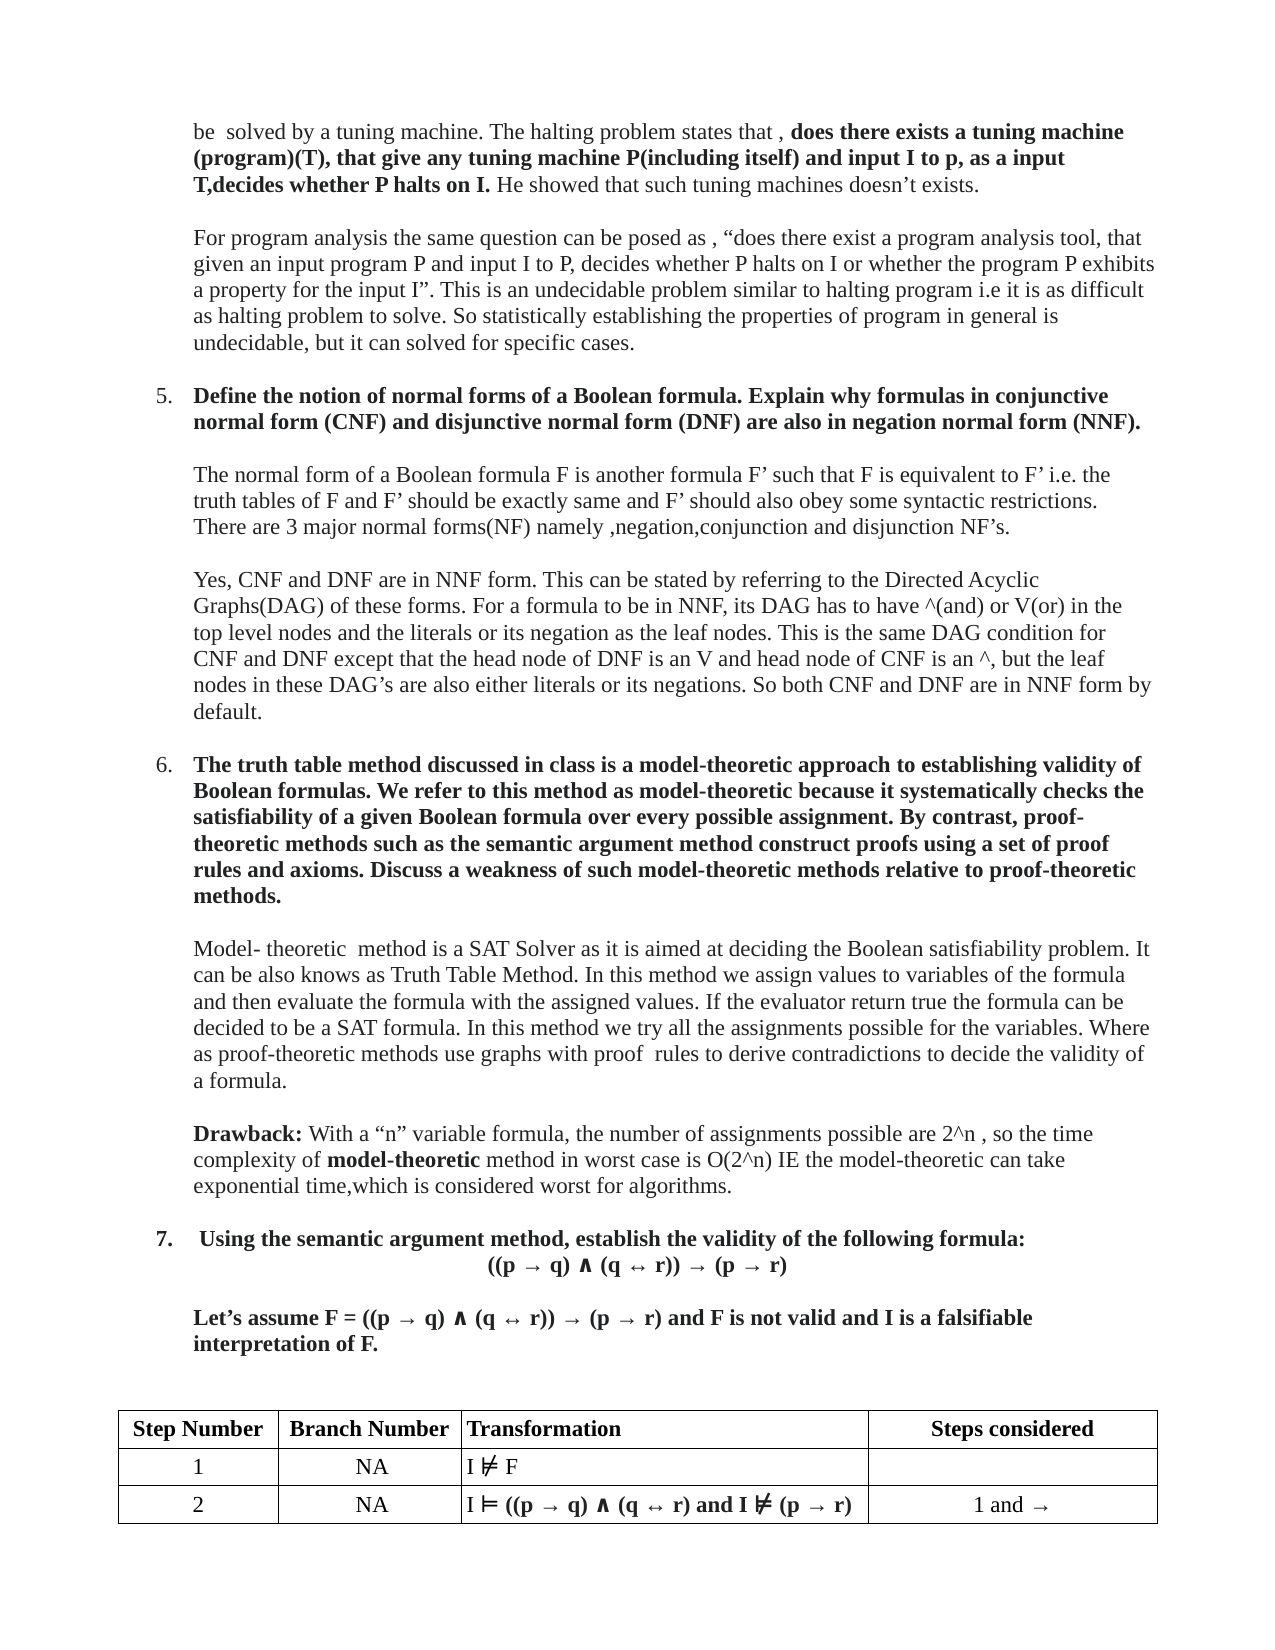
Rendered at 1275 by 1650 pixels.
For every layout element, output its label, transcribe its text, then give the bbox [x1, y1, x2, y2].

table_cell 2 [119, 1486, 278, 1523]
table_header Transformation [462, 1411, 868, 1447]
table_cell I ⊭ F [462, 1449, 868, 1485]
table_cell [869, 1449, 1157, 1485]
table_cell 1 [119, 1449, 278, 1485]
list Using the semantic argument method, establish the validity of the following formula: ((p → q) ∧ (q ↔ r)) → (p → r) Let’s assume F = ((p → q) ∧ (q ↔ r)) → (p → r) and F is not valid and I is a falsifiable interpretation of F. [156, 1225, 1157, 1409]
table_header Step Number [119, 1411, 278, 1447]
table_header Branch Number [279, 1411, 461, 1447]
list Yes, CNF and DNF are in NNF form. This can be stated by referring to the Directed Acyclic Graphs(DAG) of these forms. For a formula to be in NNF, its DAG has to have ^(and) or V(or) in the top level nodes and the literals or its negation as the leaf nodes. This is the same DAG condition for CNF and DNF except that the head node of DNF is an V and head node of CNF is an ^, but the leaf nodes in these DAG’s are also either literals or its negations. So both CNF and DNF are in NNF form by default. [156, 566, 1157, 751]
list Drawback: With a “n” variable formula, the number of assignments possible are 2^n , so the time complexity of model-theoretic method in worst case is O(2^n) IE the model-theoretic can take exponential time,which is considered worst for algorithms. [156, 1119, 1157, 1225]
table_cell I ⊨ ((p → q) ∧ (q ↔ r) and I ⊭ (p → r) [462, 1486, 868, 1523]
table_cell 1 and → [869, 1486, 1157, 1523]
list be solved by a tuning machine. The halting problem states that , does there exists a tuning machine (program)(T), that give any tuning machine P(including itself) and input I to p, as a input T,decides whether P halts on I. He showed that such tuning machines doesn’t exists. For program analysis the same question can be posed as , “does there exist a program analysis tool, that given an input program P and input I to P, decides whether P halts on I or whether the program P exhibits a property for the input I”. This is an undecidable problem similar to halting program i.e it is as difficult as halting problem to solve. So statistically establishing the properties of program in general is undecidable, but it can solved for specific cases. [156, 118, 1157, 382]
table_header Steps considered [869, 1411, 1157, 1447]
list The truth table method discussed in class is a model-theoretic approach to establishing validity of Boolean formulas. We refer to this method as model-theoretic because it systematically checks the satisfiability of a given Boolean formula over every possible assignment. By contrast, proof- theoretic methods such as the semantic argument method construct proofs using a set of proof rules and axioms. Discuss a weakness of such model-theoretic methods relative to proof-theoretic methods. Model- theoretic method is a SAT Solver as it is aimed at deciding the Boolean satisfiability problem. It can be also knows as Truth Table Method. In this method we assign values to variables of the formula and then evaluate the formula with the assigned values. If the evaluator return true the formula can be decided to be a SAT formula. In this method we try all the assignments possible for the variables. Where as proof-theoretic methods use graphs with proof rules to derive contradictions to decide the validity of a formula. [156, 751, 1157, 1119]
list Define the notion of normal forms of a Boolean formula. Explain why formulas in conjunctive normal form (CNF) and disjunctive normal form (DNF) are also in negation normal form (NNF). The normal form of a Boolean formula F is another formula F’ such that F is equivalent to F’ i.e. the truth tables of F and F’ should be exactly same and F’ should also obey some syntactic restrictions. There are 3 major normal forms(NF) namely ,negation,conjunction and disjunction NF’s. [156, 382, 1157, 566]
table_cell NA [279, 1486, 461, 1523]
table_cell NA [279, 1449, 461, 1485]
